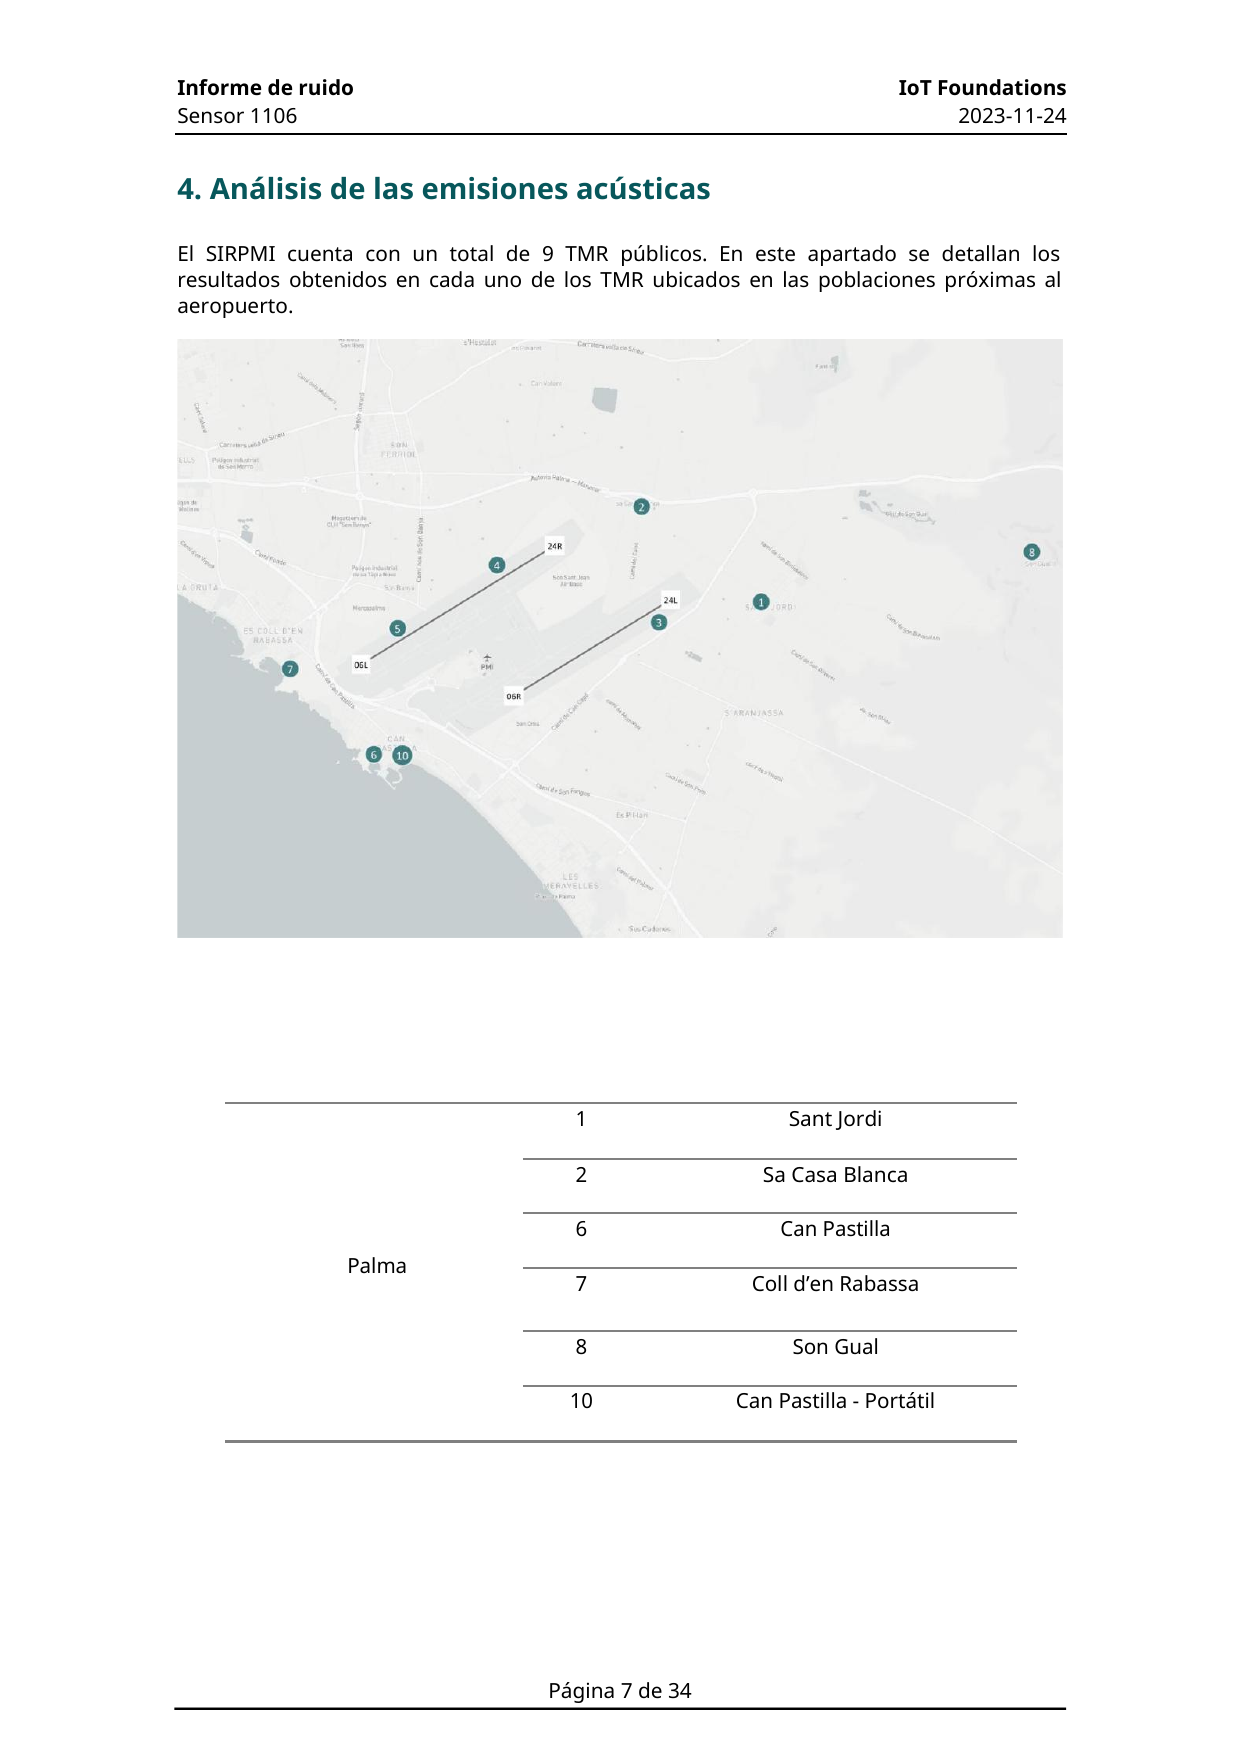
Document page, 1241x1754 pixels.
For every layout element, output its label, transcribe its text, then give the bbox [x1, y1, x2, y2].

table_cell [523, 1197, 639, 1212]
table_cell Can Pastilla - Portátil [654, 1387, 1017, 1423]
table_cell [640, 1314, 654, 1330]
table_cell [225, 1369, 231, 1384]
table_cell [231, 1423, 523, 1440]
table_cell [231, 1158, 523, 1197]
table_cell [231, 1104, 523, 1141]
text 4. Análisis de las emisiones acústicas [177, 168, 1090, 208]
table_cell [225, 1212, 231, 1251]
table_cell [225, 1267, 231, 1282]
table_cell 8 [523, 1332, 639, 1369]
table_cell MUNICIPIO [231, 1049, 523, 1087]
table_cell [523, 1251, 639, 1267]
table_cell [640, 1387, 654, 1423]
table_cell [654, 1369, 1017, 1384]
table_cell [523, 1423, 639, 1440]
table_cell [225, 1282, 231, 1314]
table_cell [225, 1251, 231, 1267]
table_cell [640, 1423, 654, 1440]
table_cell [231, 1141, 523, 1158]
table_cell 1 [523, 1104, 639, 1141]
table_cell [523, 1087, 639, 1102]
table_cell [225, 1087, 231, 1102]
table_cell Can Pastilla [654, 1214, 1017, 1251]
table_cell Palma [231, 1251, 523, 1282]
table_cell [640, 1251, 654, 1267]
table_cell [654, 1087, 1017, 1102]
table_cell [654, 1197, 1017, 1212]
table_cell TMR [523, 1049, 639, 1087]
table_cell [654, 1251, 1017, 1267]
text Página 7 de 34 [150, 1676, 1089, 1704]
table_cell Sant Jordi [654, 1104, 1017, 1141]
table_cell [640, 1282, 654, 1314]
table_cell [231, 1330, 523, 1369]
table_cell [640, 1369, 654, 1384]
table_cell [225, 1049, 231, 1087]
table_cell Son Gual [654, 1332, 1017, 1369]
table_cell [640, 1269, 654, 1282]
table_cell [225, 1385, 231, 1423]
table_cell [225, 1423, 231, 1440]
table_header Informe de ruido [175, 73, 575, 102]
table_cell [654, 1141, 1017, 1158]
picture [177, 339, 1063, 938]
table_cell Sensor 1106 [175, 102, 575, 130]
table_cell [523, 1141, 639, 1158]
table_cell [523, 1314, 639, 1330]
table_cell 10 [523, 1387, 639, 1423]
table_cell LOCALIZACIÓN [654, 1049, 1017, 1087]
table_cell Sa Casa Blanca [654, 1160, 1017, 1197]
table_cell [231, 1212, 523, 1251]
table_cell [640, 1197, 654, 1212]
table_cell [640, 1141, 654, 1158]
table_cell [225, 1330, 231, 1369]
table_cell [640, 1104, 654, 1141]
table_cell [231, 1197, 523, 1212]
table_cell [640, 1214, 654, 1251]
table_cell [654, 1423, 1017, 1440]
table_cell 2023-11-24 [575, 102, 1067, 130]
table_cell [654, 1314, 1017, 1330]
table_cell [231, 1314, 523, 1330]
table_cell [225, 1197, 231, 1212]
table_cell 7 [523, 1269, 639, 1314]
table_cell [225, 1104, 231, 1141]
table_cell [231, 1282, 523, 1314]
table_cell [640, 1087, 654, 1102]
table_cell [231, 1385, 523, 1423]
text El SIRPMI cuenta con un total de 9 TMR públicos. En este apartado se detallan los resultados obtenidos en cada uno de los TMR ubicados en las poblaciones próximas al aeropuerto. [177, 240, 1062, 319]
table_cell [640, 1160, 654, 1197]
table_cell Coll d’en Rabassa [654, 1269, 1017, 1314]
table_cell [231, 1369, 523, 1384]
table_cell [225, 1141, 231, 1158]
table_cell [231, 1087, 523, 1102]
table_cell [225, 1158, 231, 1197]
table_cell 6 [523, 1214, 639, 1251]
table_cell 2 [523, 1160, 639, 1197]
table_cell [523, 1369, 639, 1384]
table_cell [640, 1332, 654, 1369]
table_header IoT Foundations [575, 73, 1067, 102]
table_cell [225, 1314, 231, 1330]
table_cell [640, 1049, 654, 1087]
